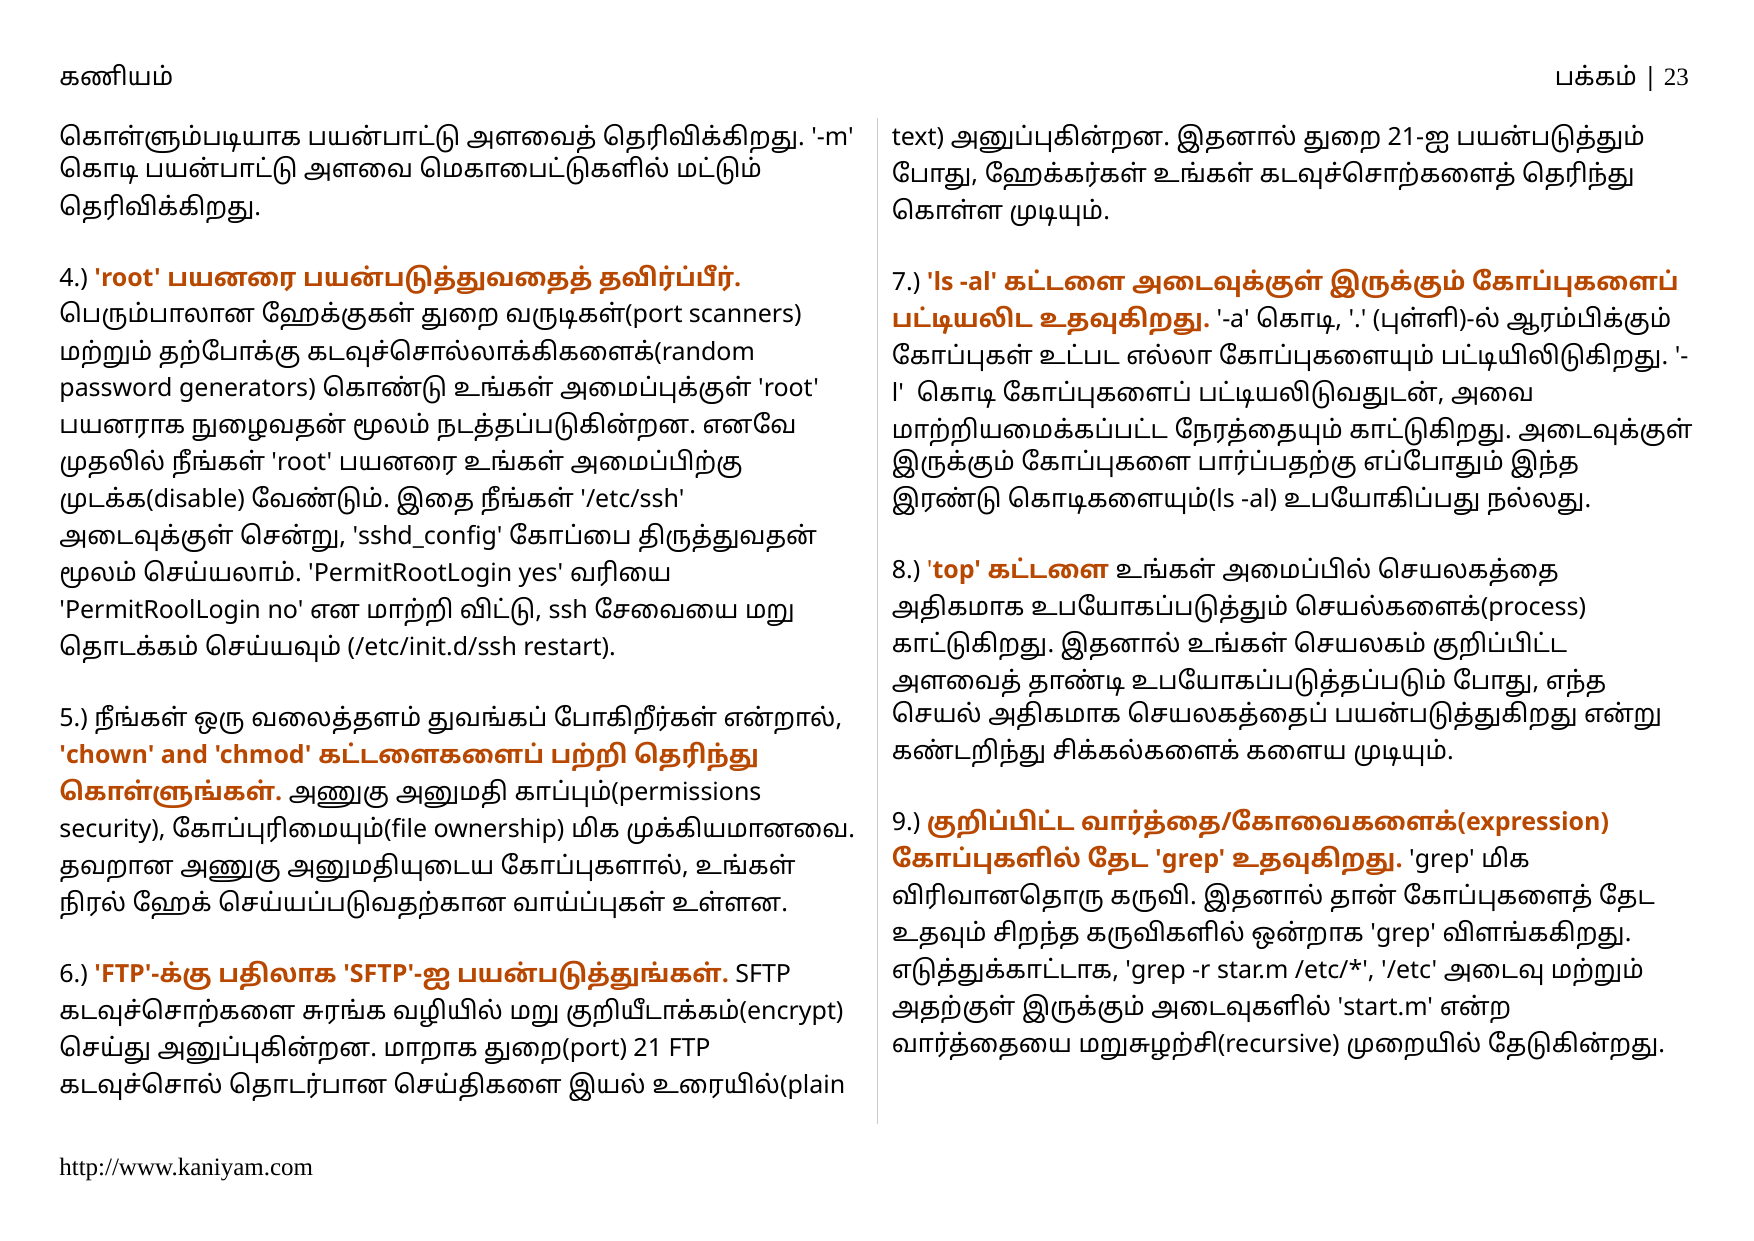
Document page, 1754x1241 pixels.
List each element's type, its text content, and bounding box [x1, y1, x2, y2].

text text) அனுப்புகின்றன. இதனால் துறை 21-ஐ பயன்படுத்தும் போது, ஹேக்கர்கள் உங்கள் கடவுச்சொற்களைத் தெரிந்து கொள்ள முடியும். 7.) 'ls -al' கட்டளை அடைவுக்குள் இருக்கும் கோப்புகளைப் பட்டியலிட உதவுகிறது. '-a' கொடி, '.' (புள்ளி)-ல் ஆரம்பிக்கும் கோப்புகள் உட்பட எல்லா கோப்புகளையும் பட்டியிலிடுகிறது. '-l' கொடி கோப்புகளைப் பட்டியலிடுவதுடன், அவை மாற்றியமைக்கப்பட்ட நேரத்தையும் காட்டுகிறது. அடைவுக்குள் இருக்கும் கோப்புகளை பார்ப்பதற்கு எப்போதும் இந்த இரண்டு கொடிகளையும்(ls -al) உபயோகிப்பது நல்லது. 8.) 'top' கட்டளை உங்கள் அமைப்பில் செயலகத்தை அதிகமாக உபயோகப்படுத்தும் செயல்களைக்(process) காட்டுகிறது. இதனால் உங்கள் செயலகம் குறிப்பிட்ட அளவைத் தாண்டி உபயோகப்படுத்தப்படும் போது, எந்த செயல் அதிகமாக செயலகத்தைப் பயன்படுத்துகிறது என்று கண்டறிந்து சிக்கல்களைக் களைய முடியும். 9.) குறிப்பிட்ட வார்த்தை/கோவைகளைக்(expression) கோப்புகளில் தேட 'grep' உதவுகிறது. 'grep' மிக விரிவானதொரு கருவி. இதனால் தான் கோப்புகளைத் தேட உதவும் சிறந்த கருவிகளில் ஒன்றாக 'grep' விளங்ககிறது. எடுத்துக்காட்டாக, 'grep -r star.m /etc/*', '/etc' அடைவு மற்றும் அதற்குள் இருக்கும் அடைவுகளில் 'start.m' என்ற வார்த்தையை மறுசுழற்சி(recursive) முறையில் தேடுகின்றது. [892, 118, 1695, 1097]
text கொள்ளும்படியாக பயன்பாட்டு அளவைத் தெரிவிக்கிறது. '-m' கொடி பயன்பாட்டு அளவை மெகாபைட்டுகளில் மட்டும் தெரிவிக்கிறது. 4.) 'root' பயனரை பயன்படுத்துவதைத் தவிர்ப்பீர். பெரும்பாலான ஹேக்குகள் துறை வருடிகள்(port scanners) மற்றும் தற்போக்கு கடவுச்சொல்லாக்கிகளைக்(random password generators) கொண்டு உங்கள் அமைப்புக்குள் 'root' பயனராக நுழைவதன் மூலம் நடத்தப்படுகின்றன. எனவே முதலில் நீங்கள் 'root' பயனரை உங்கள் அமைப்பிற்கு முடக்க(disable) வேண்டும். இதை நீங்கள் '/etc/ssh' அடைவுக்குள் சென்று, 'sshd_config' கோப்பை திருத்துவதன் மூலம் செய்யலாம். 'PermitRootLogin yes' வரியை 'PermitRoolLogin no' என மாற்றி விட்டு, ssh சேவையை மறு தொடக்கம் செய்யவும் (/etc/init.d/ssh restart). 5.) நீங்கள் ஒரு வலைத்தளம் துவங்கப் போகிறீர்கள் என்றால், 'chown' and 'chmod' கட்டளைகளைப் பற்றி தெரிந்து கொள்ளுங்கள். அணுகு அனுமதி காப்பும்(permissions security), கோப்புரிமையும்(file ownership) மிக முக்கியமானவை. தவறான அணுகு அனுமதியுடைய கோப்புகளால், உங்கள் நிரல் ஹேக் செய்யப்படுவதற்கான வாய்ப்புகள் உள்ளன. 6.) 'FTP'-க்கு பதிலாக 'SFTP'-ஐ பயன்படுத்துங்கள். SFTP கடவுச்சொற்களை சுரங்க வழியில் மறு குறியீடாக்கம்(encrypt) செய்து அனுப்புகின்றன. மாறாக துறை(port) 21 FTP கடவுச்சொல் தொடர்பான செய்திகளை இயல் உரையில்(plain [59, 118, 862, 1104]
